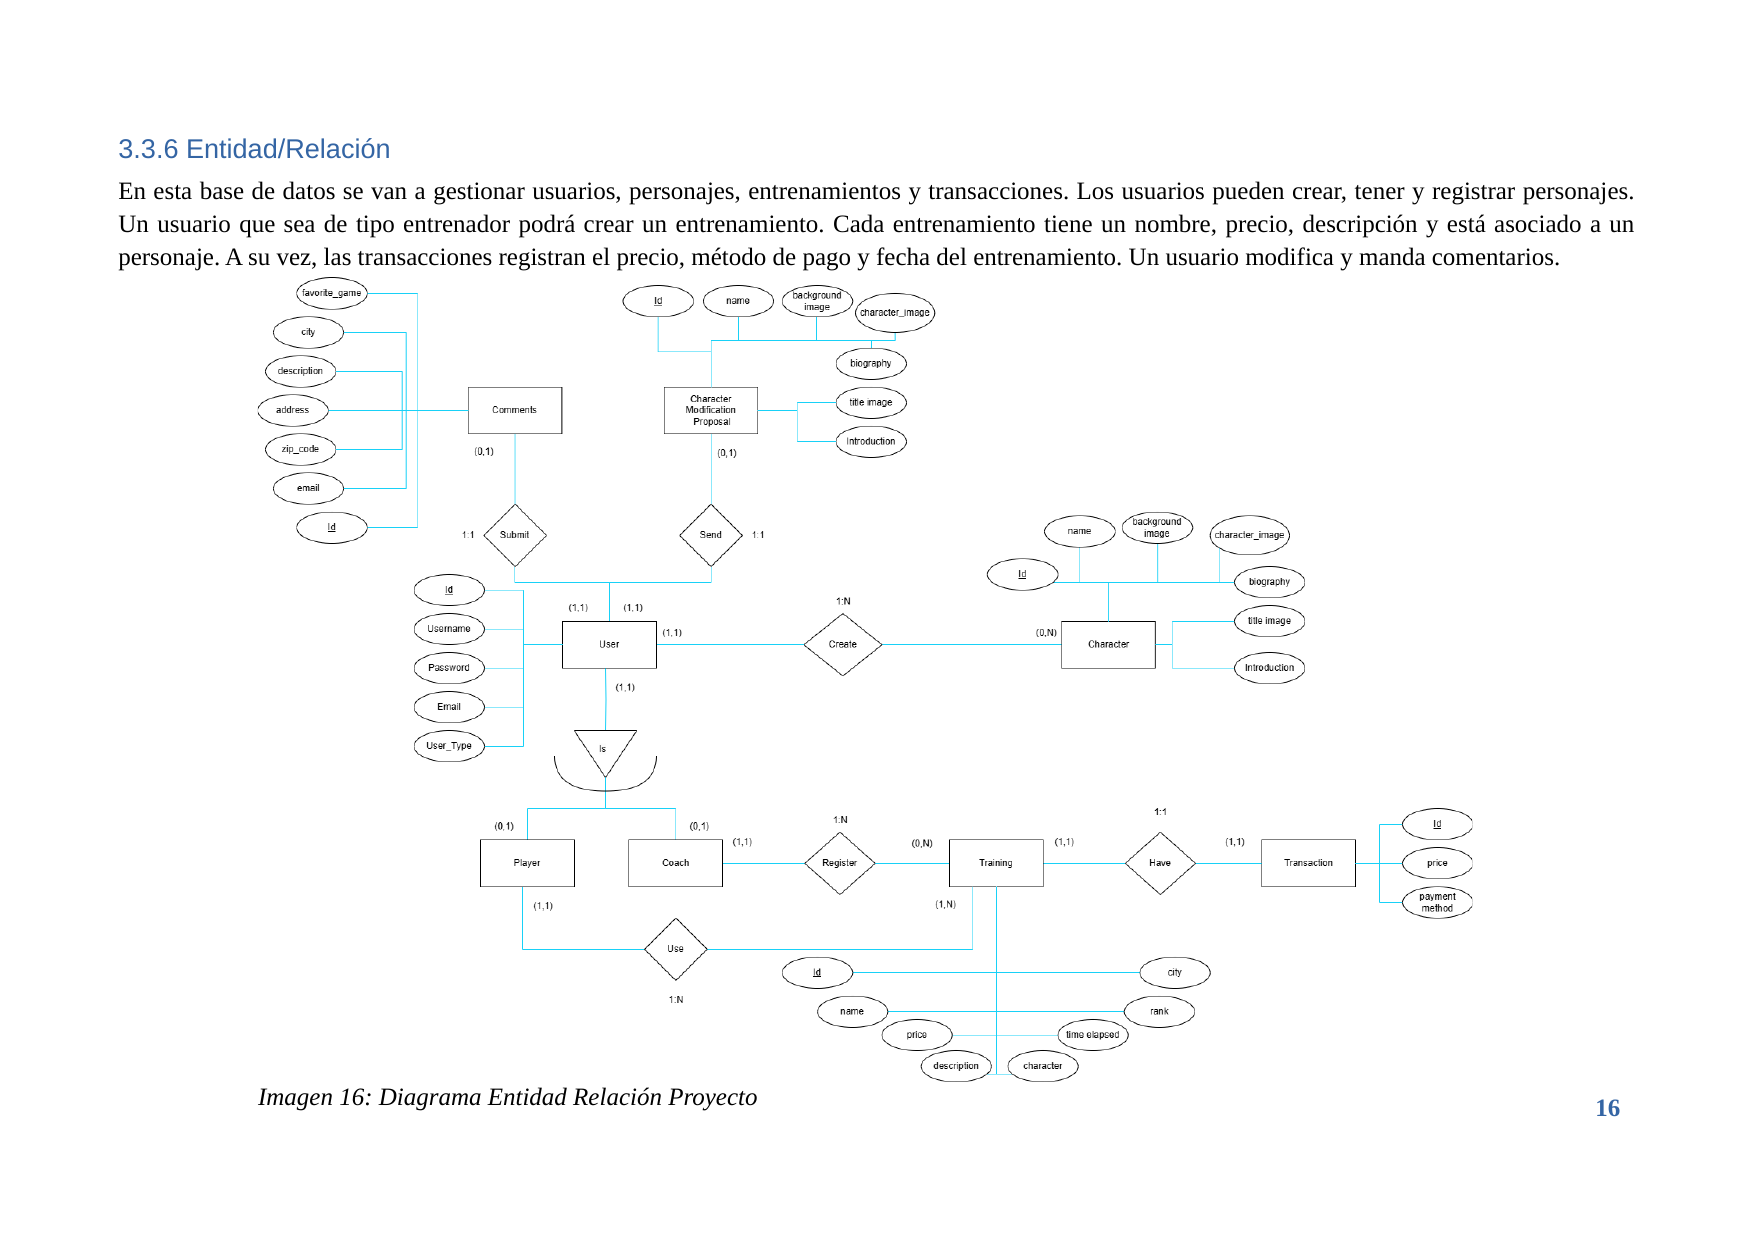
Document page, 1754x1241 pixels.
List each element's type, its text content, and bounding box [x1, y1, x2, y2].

subtitle 3.3.6 Entidad/Relación [118, 133, 1636, 164]
text Imagen 16: Diagrama Entidad Relación Proyecto [258, 1082, 1473, 1111]
text En esta base de datos se van a gestionar usuarios, personajes, entrenamientos y transacciones. Los usuarios pueden crear, tener y registrar personajes. Un usuario que sea de tipo entrenador podrá crear un entrenamiento. Cada entrenamiento tiene un nombre, precio, descripción y está asociado a un personaje. A su vez, las transacciones registran el precio, método de pago y fecha del entrenamiento. Un usuario modifica y manda comentarios. [118, 176, 1636, 271]
picture [257, 277, 1473, 1082]
